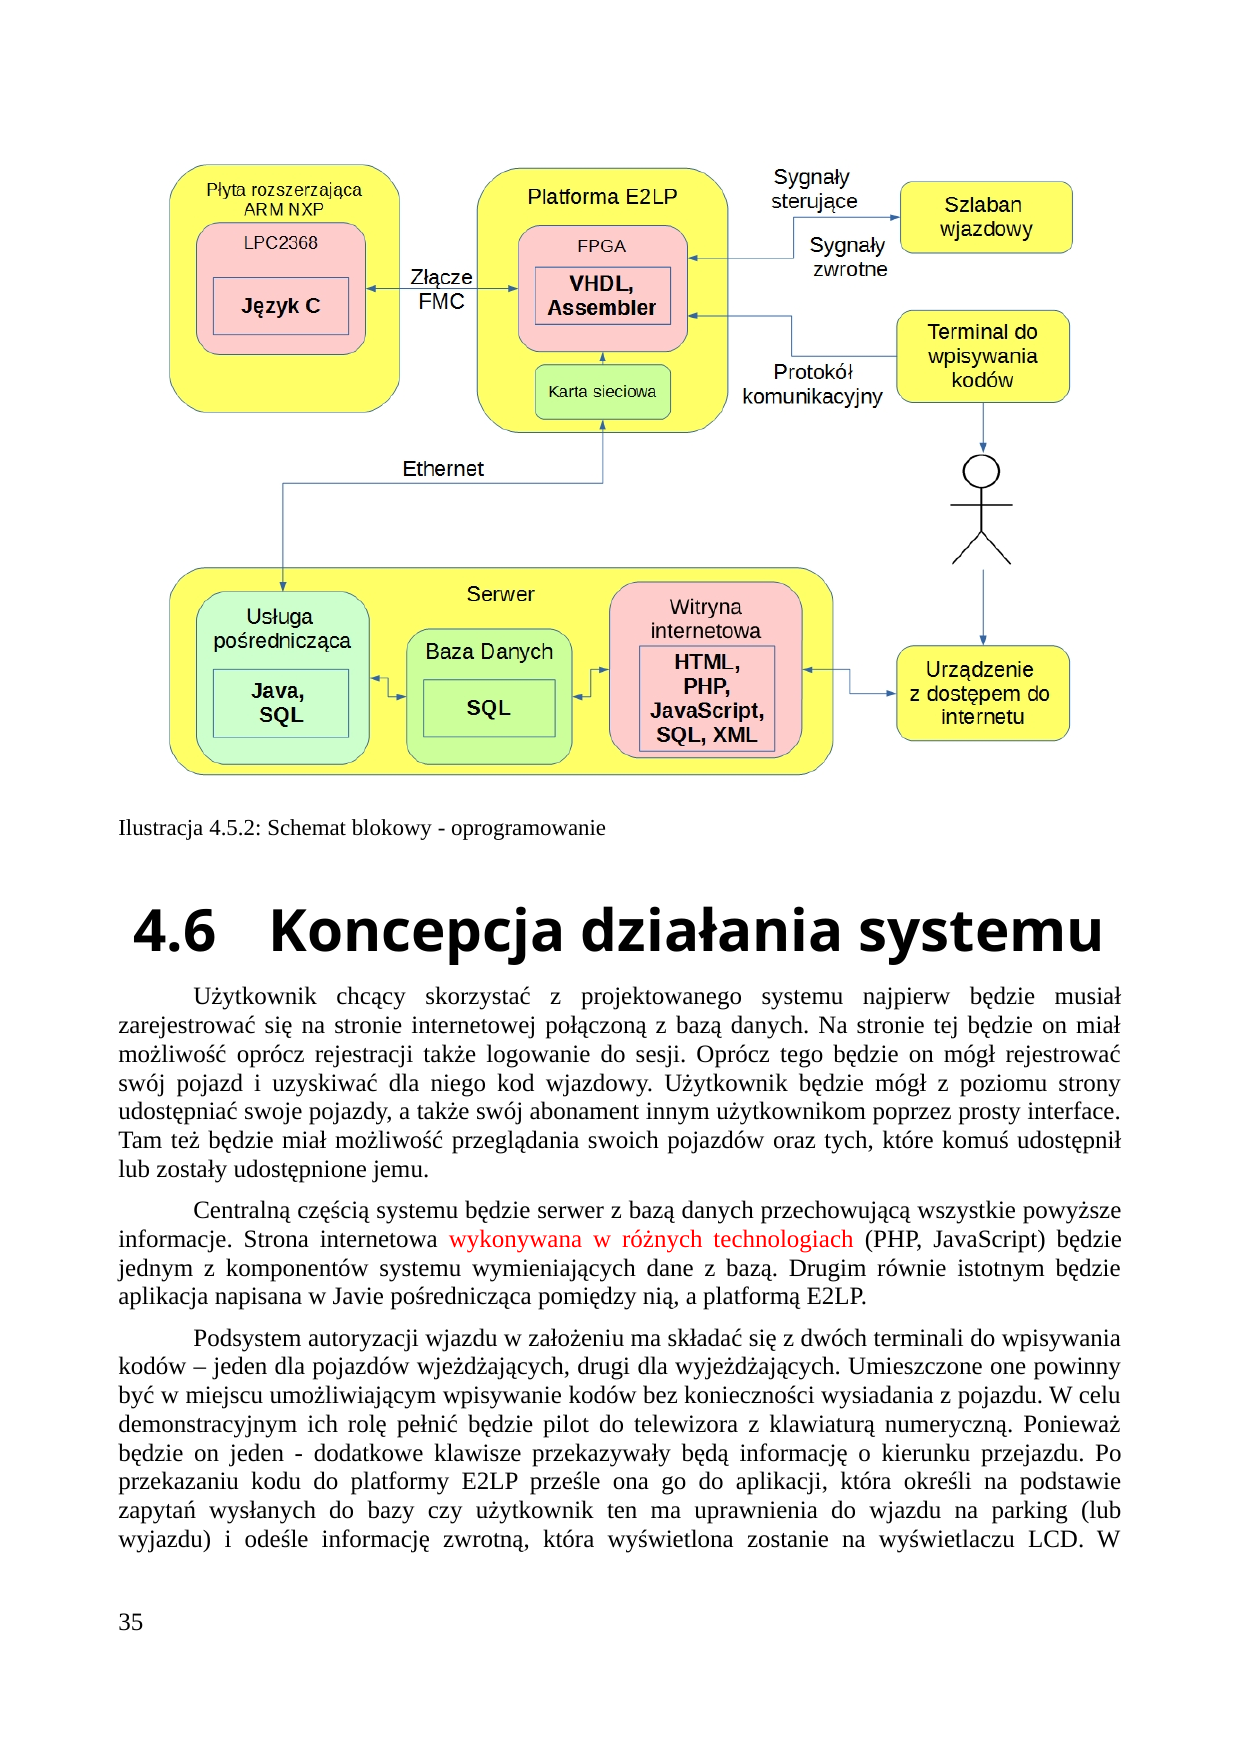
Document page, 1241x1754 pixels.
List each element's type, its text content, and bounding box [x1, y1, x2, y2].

text Centralną częścią systemu będzie serwer z bazą danych przechowującą wszystkie powyższe informacje. Strona internetowa wykonywana w różnych technologiach (PHP, JavaScript) będzie jednym z komponentów systemu wymieniających dane z bazą. Drugim równie istotnym będzie aplikacja napisana w Javie pośrednicząca pomiędzy nią, a platformą E2LP. [118, 1195, 1122, 1310]
text Ilustracja 4.5.2: Schemat blokowy - oprogramowanie [118, 814, 1122, 840]
text Użytkownik chcący skorzystać z projektowanego systemu najpierw będzie musiał zarejestrować się na stronie internetowej połączoną z bazą danych. Na stronie tej będzie on miał możliwość oprócz rejestracji także logowanie do sesji. Oprócz tego będzie on mógł rejestrować swój pojazd i uzyskiwać dla niego kod wjazdowy. Użytkownik będzie mógł z poziomu strony udostępniać swoje pojazdy, a także swój abonament innym użytkownikom poprzez prosty interface. Tam też będzie miał możliwość przeglądania swoich pojazdów oraz tych, które komuś udostępnił lub zostały udostępnione jemu. [118, 981, 1122, 1183]
picture [118, 130, 1123, 814]
subtitle Koncepcja działania systemu [118, 889, 1122, 969]
text Podsystem autoryzacji wjazdu w założeniu ma składać się z dwóch terminali do wpisywania kodów – jeden dla pojazdów wjeżdżających, drugi dla wyjeżdżających. Umieszczone one powinny być w miejscu umożliwiającym wpisywanie kodów bez konieczności wysiadania z pojazdu. W celu demonstracyjnym ich rolę pełnić będzie pilot do telewizora z klawiaturą numeryczną. Ponieważ będzie on jeden - dodatkowe klawisze przekazywały będą informację o kierunku przejazdu. Po przekazaniu kodu do platformy E2LP prześle ona go do aplikacji, która określi na podstawie zapytań wysłanych do bazy czy użytkownik ten ma uprawnienia do wjazdu na parking (lub wyjazdu) i odeśle informację zwrotną, która wyświetlona zostanie na wyświetlaczu LCD. W [118, 1323, 1122, 1553]
